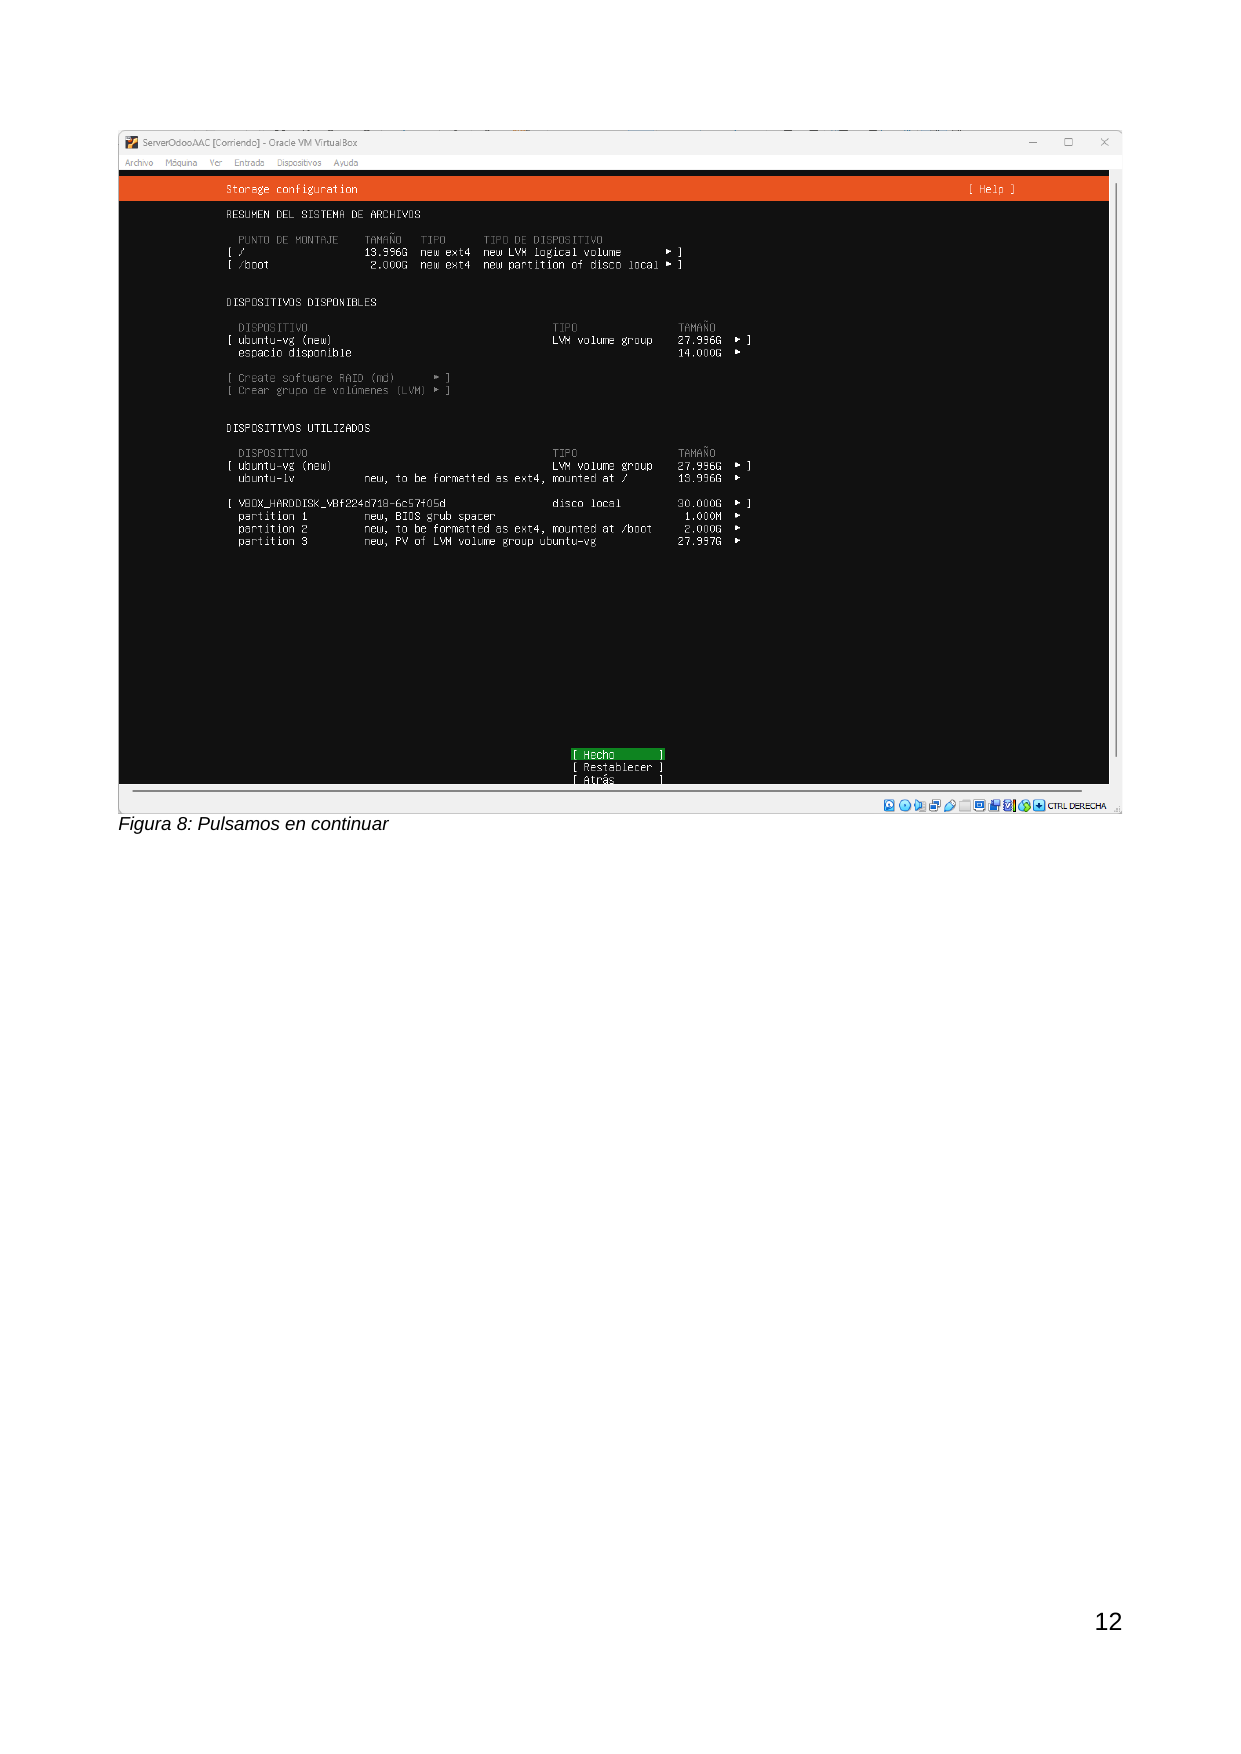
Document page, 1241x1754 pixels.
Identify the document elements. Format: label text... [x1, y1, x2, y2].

text Figura 8: Pulsamos en continuar [118, 814, 1122, 835]
picture [118, 130, 1123, 814]
